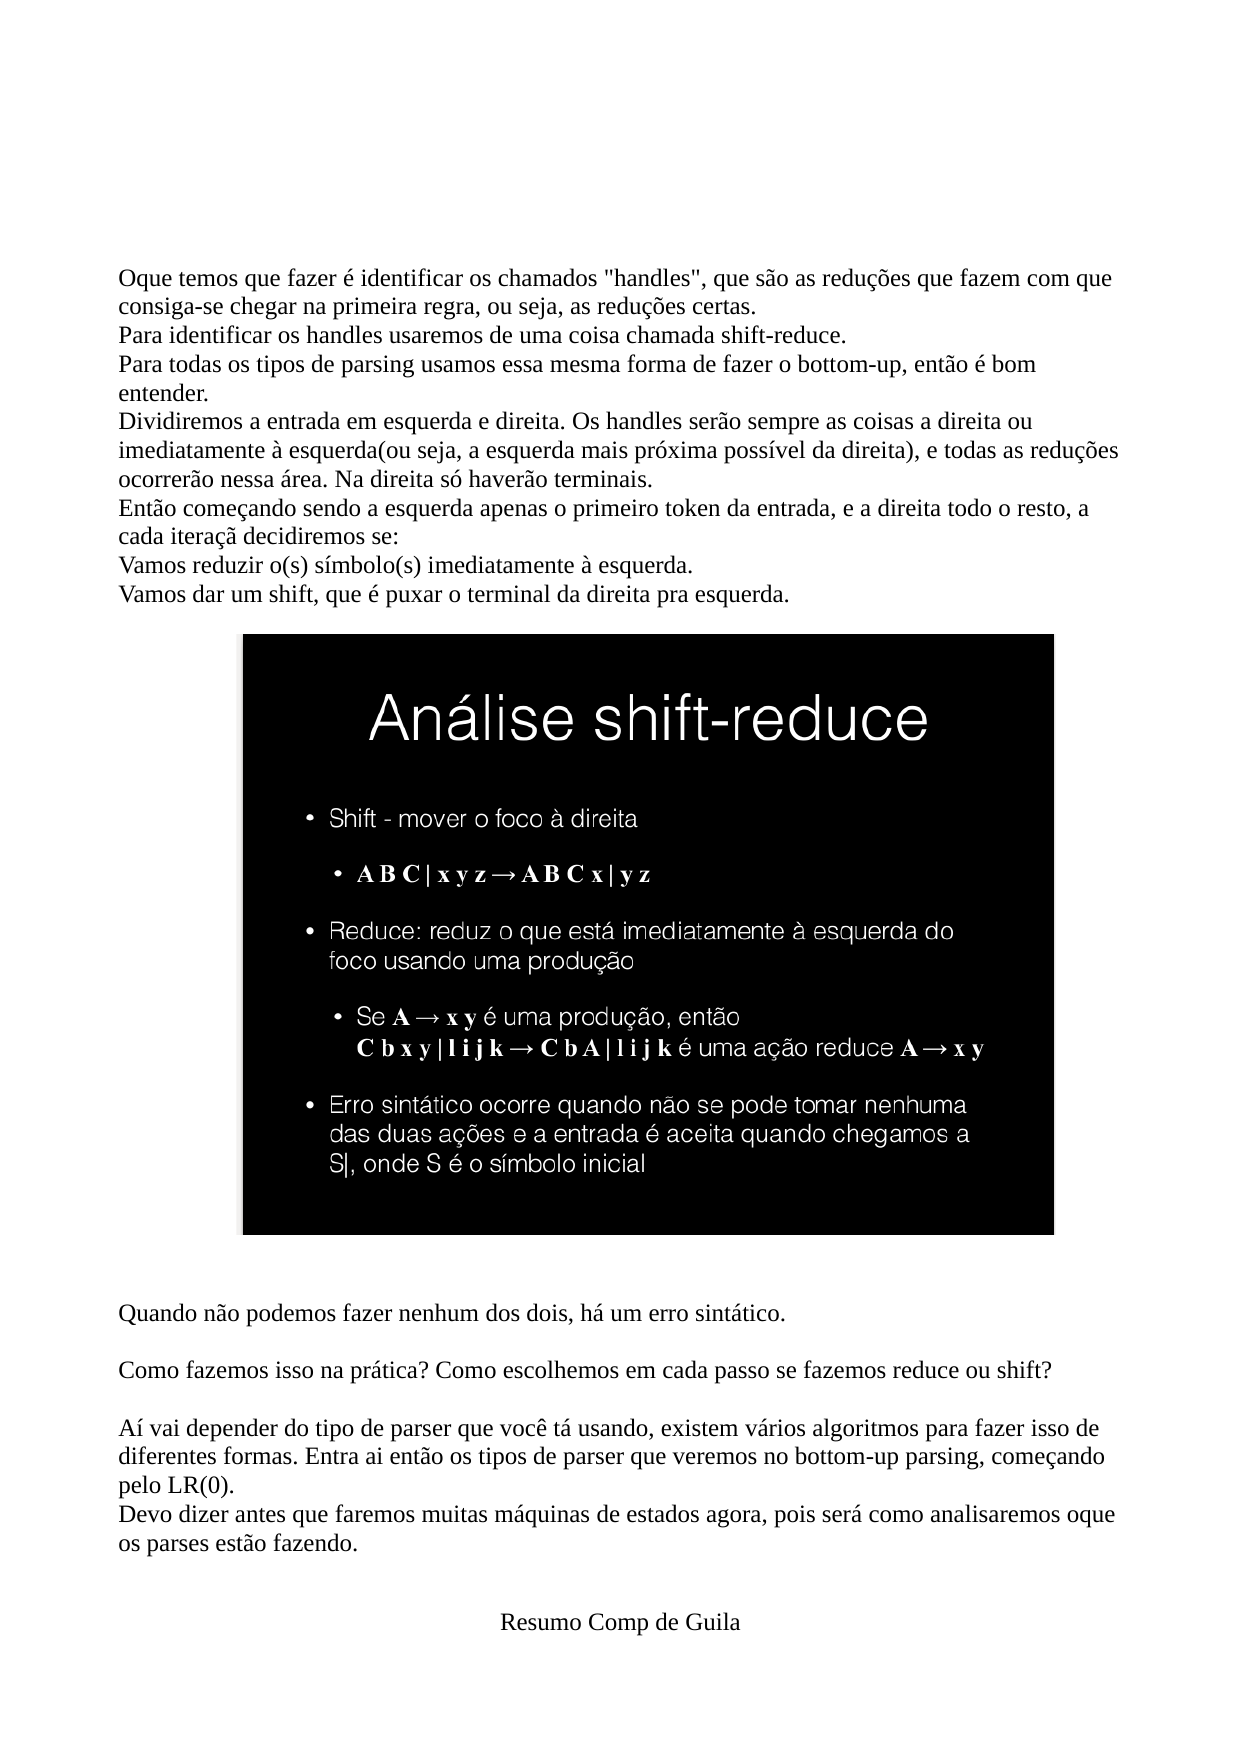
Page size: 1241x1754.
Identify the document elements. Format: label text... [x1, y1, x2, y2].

text Oque temos que fazer é identificar os chamados "handles", que são as reduções que fazem com que consiga-se chegar na primeira regra, ou seja, as reduções certas. [118, 263, 1122, 320]
picture [236, 634, 1056, 1235]
text Vamos dar um shift, que é puxar o terminal da direita pra esquerda. [118, 579, 1122, 608]
text Como fazemos isso na prática? Como escolhemos em cada passo se fazemos reduce ou shift? [118, 1355, 1122, 1384]
text Dividiremos a entrada em esquerda e direita. Os handles serão sempre as coisas a direita ou imediatamente à esquerda(ou seja, a esquerda mais próxima possível da direita), e todas as reduções ocorrerão nessa área. Na direita só haverão terminais. [118, 406, 1122, 493]
text Vamos reduzir o(s) símbolo(s) imediatamente à esquerda. [118, 550, 1122, 579]
text Quando não podemos fazer nenhum dos dois, há um erro sintático. [118, 1298, 1122, 1326]
text Aí vai depender do tipo de parser que você tá usando, existem vários algoritmos para fazer isso de diferentes formas. Entra ai então os tipos de parser que veremos no bottom-up parsing, começando pelo LR(0). [118, 1413, 1122, 1499]
text Para todas os tipos de parsing usamos essa mesma forma de fazer o bottom-up, então é bom entender. [118, 349, 1122, 406]
text Para identificar os handles usaremos de uma coisa chamada shift-reduce. [118, 320, 1122, 349]
text Devo dizer antes que faremos muitas máquinas de estados agora, pois será como analisaremos oque os parses estão fazendo. [118, 1499, 1122, 1556]
text Então começando sendo a esquerda apenas o primeiro token da entrada, e a direita todo o resto, a cada iteraçã decidiremos se: [118, 493, 1122, 550]
